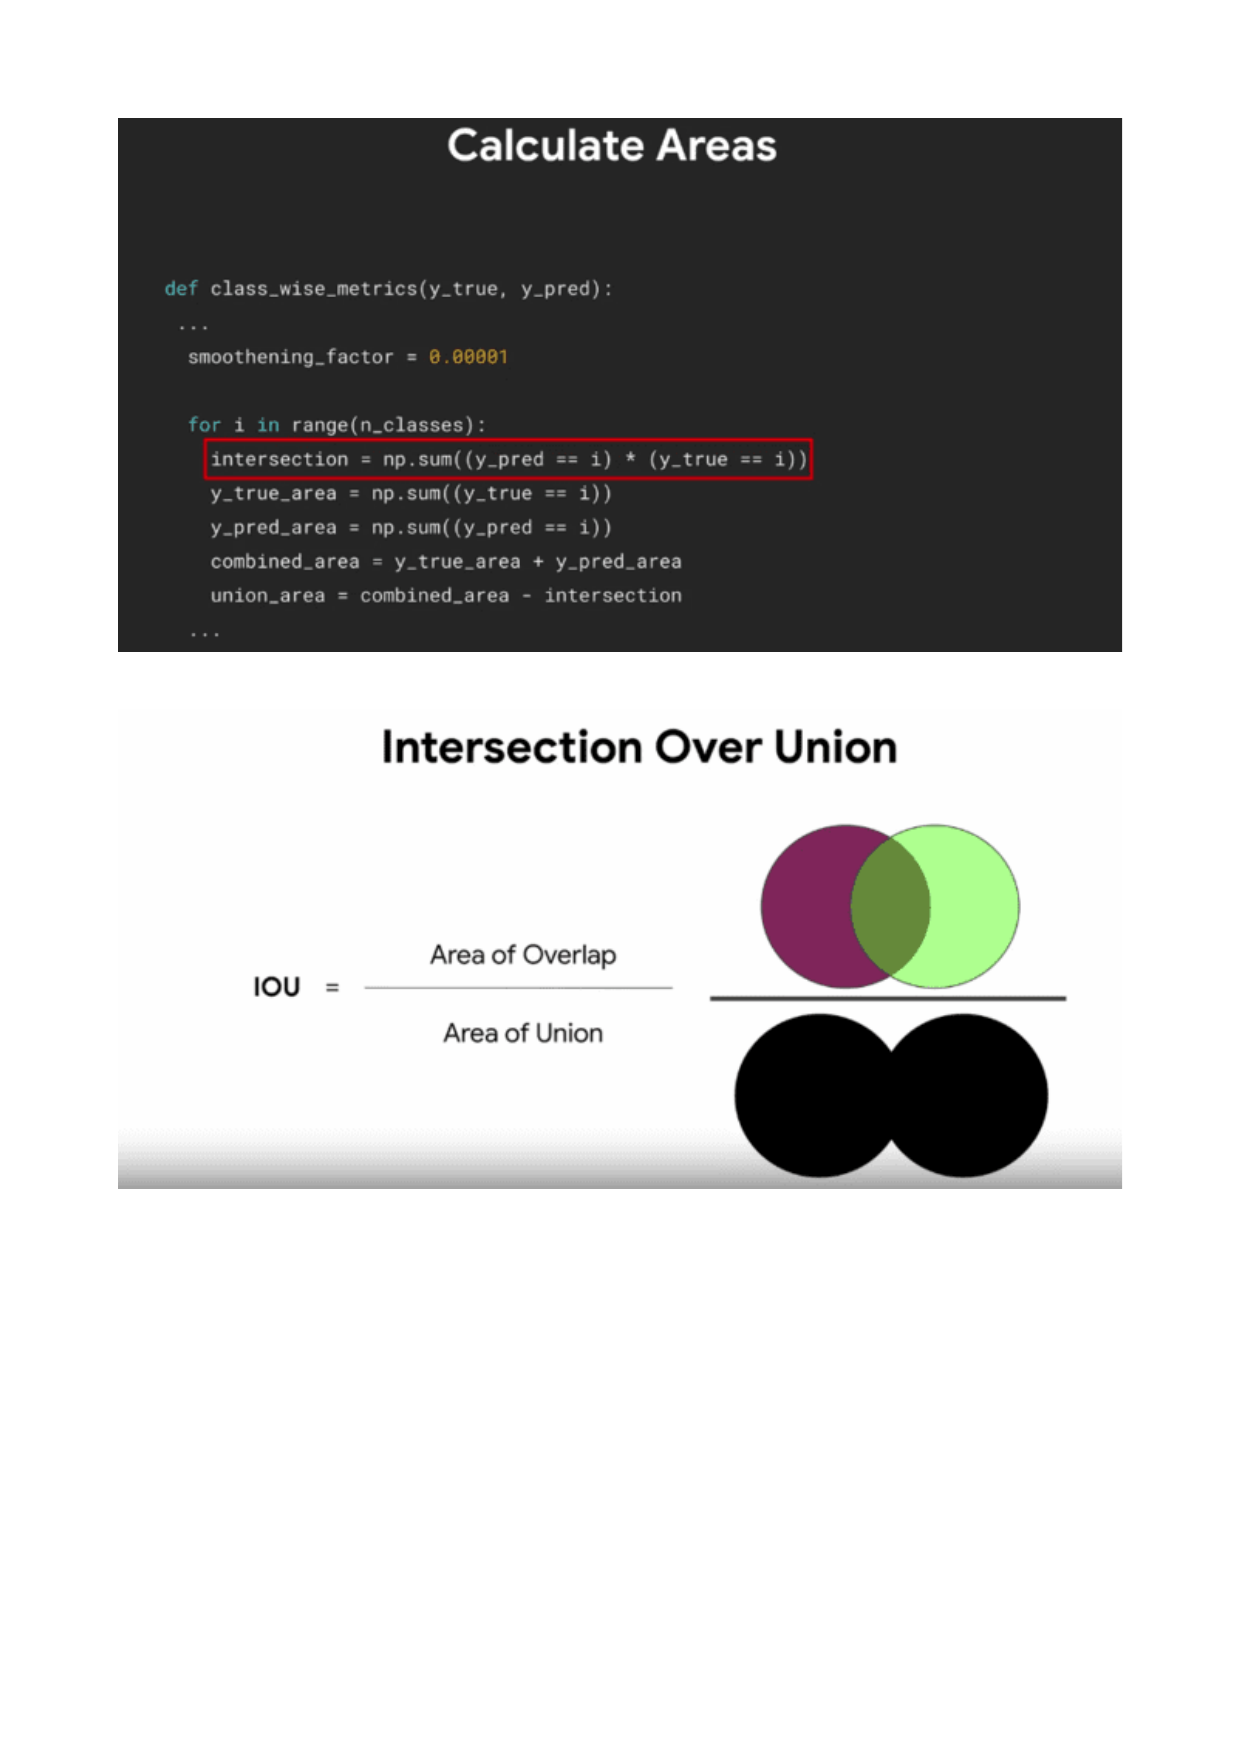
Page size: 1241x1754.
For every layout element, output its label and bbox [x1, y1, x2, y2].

picture [118, 709, 1123, 1189]
picture [118, 118, 1123, 652]
